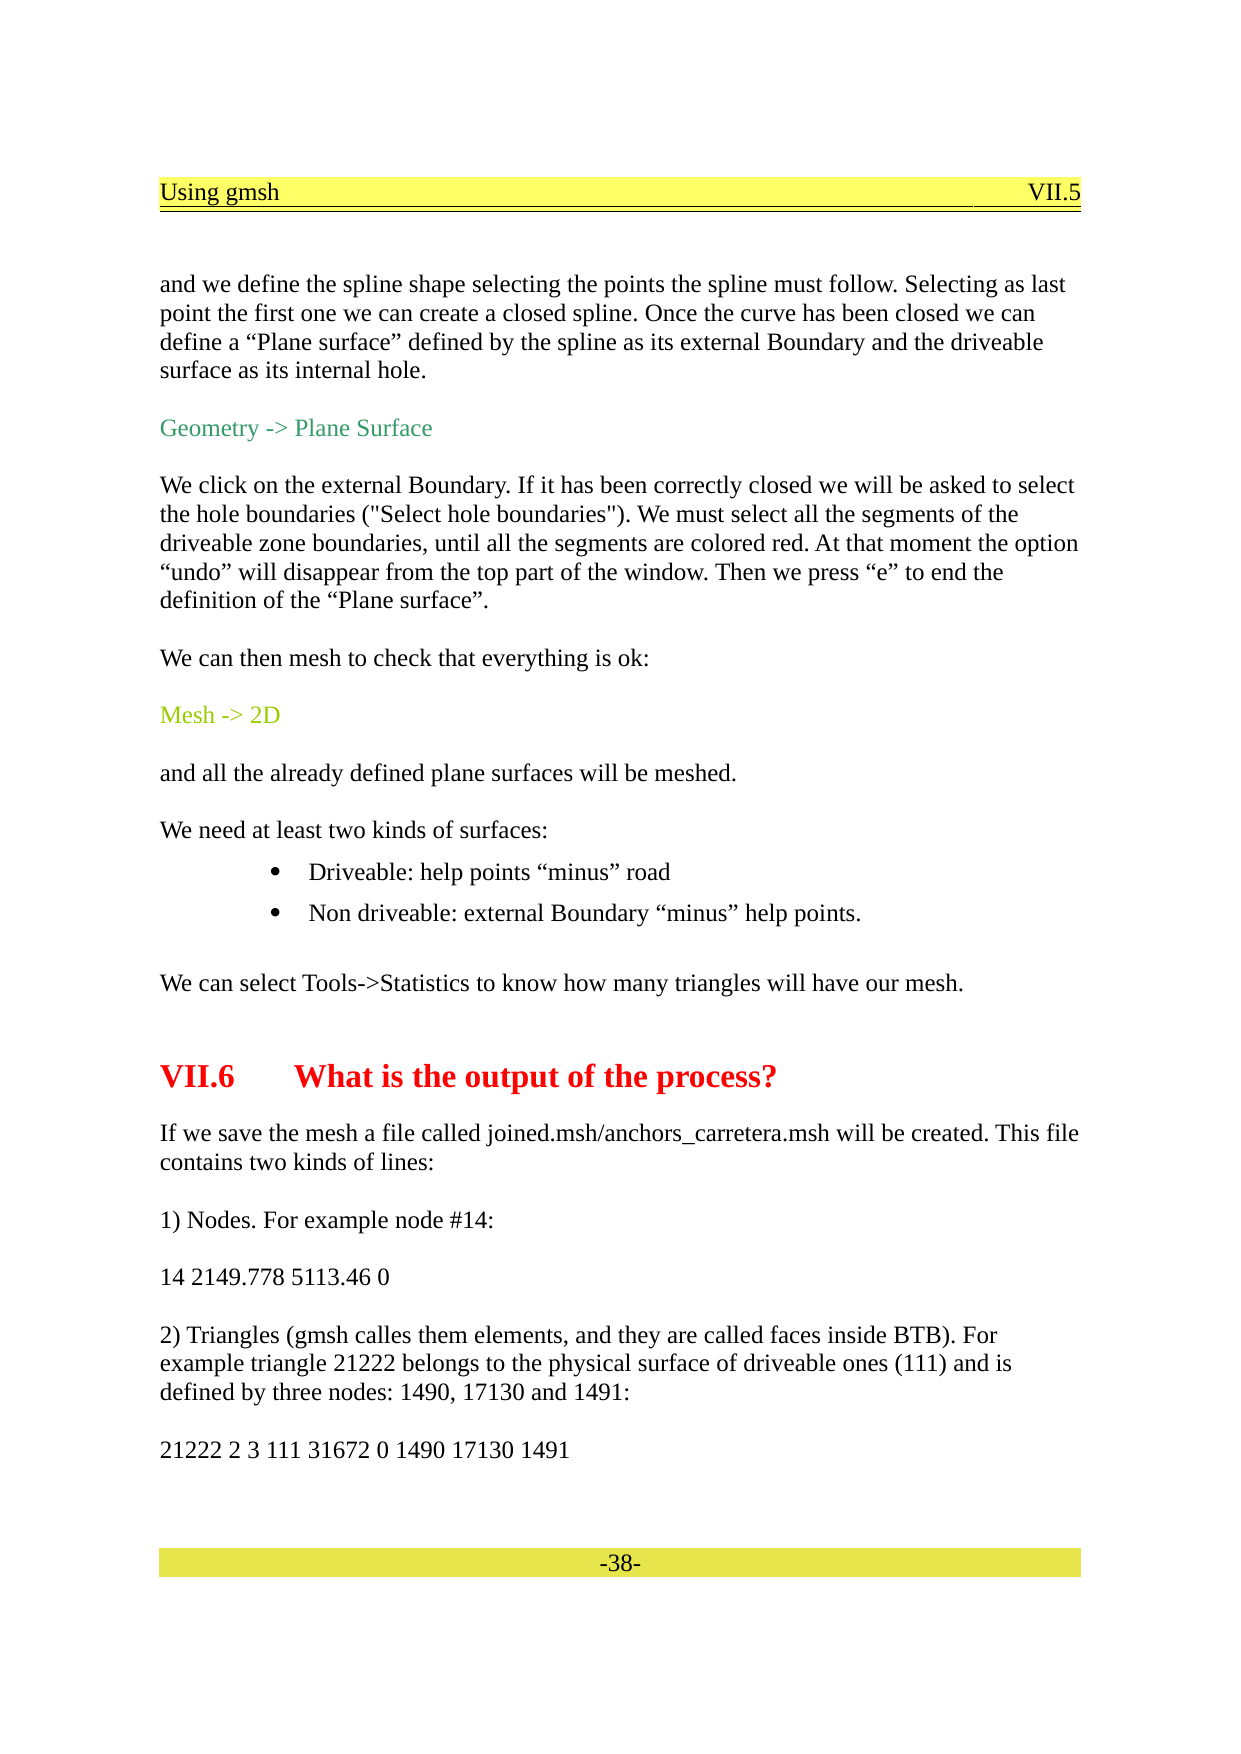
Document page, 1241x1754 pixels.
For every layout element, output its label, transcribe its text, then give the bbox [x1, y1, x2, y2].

list Driveable: help points “minus” road [271, 857, 1081, 885]
text If we save the mesh a file called joined.msh/anchors_carretera.msh will be created. This file contains two kinds of lines: 1) Nodes. For example node #14: 14 2149.778 5113.46 0 2) Triangles (gmsh calles them elements, and they are called faces inside BTB). For example triangle 21222 belongs to the physical surface of driveable ones (111) and is defined by three nodes: 1490, 17130 and 1491: 21222 2 3 111 31672 0 1490 17130 1491 [159, 1118, 1081, 1463]
text We can select Tools->Statistics to know how many triangles will have our mesh. [159, 939, 1081, 997]
list Non driveable: external Boundary “minus” help points. [271, 898, 1081, 927]
subtitle What is the output of the process? [159, 1056, 1081, 1095]
text and we define the spline shape selecting the points the spline must follow. Selecting as last point the first one we can create a closed spline. Once the curve has been closed we can define a “Plane surface” defined by the spline as its external Boundary and the driveable surface as its internal hole. Geometry -> Plane Surface We click on the external Boundary. If it has been correctly closed we will be asked to select the hole boundaries ("Select hole boundaries"). We must select all the segments of the driveable zone boundaries, until all the segments are colored red. At that moment the option “undo” will disappear from the top part of the window. Then we press “e” to end the definition of the “Plane surface”. We can then mesh to check that everything is ok: Mesh -> 2D and all the already defined plane surfaces will be meshed. We need at least two kinds of surfaces: [159, 240, 1081, 844]
